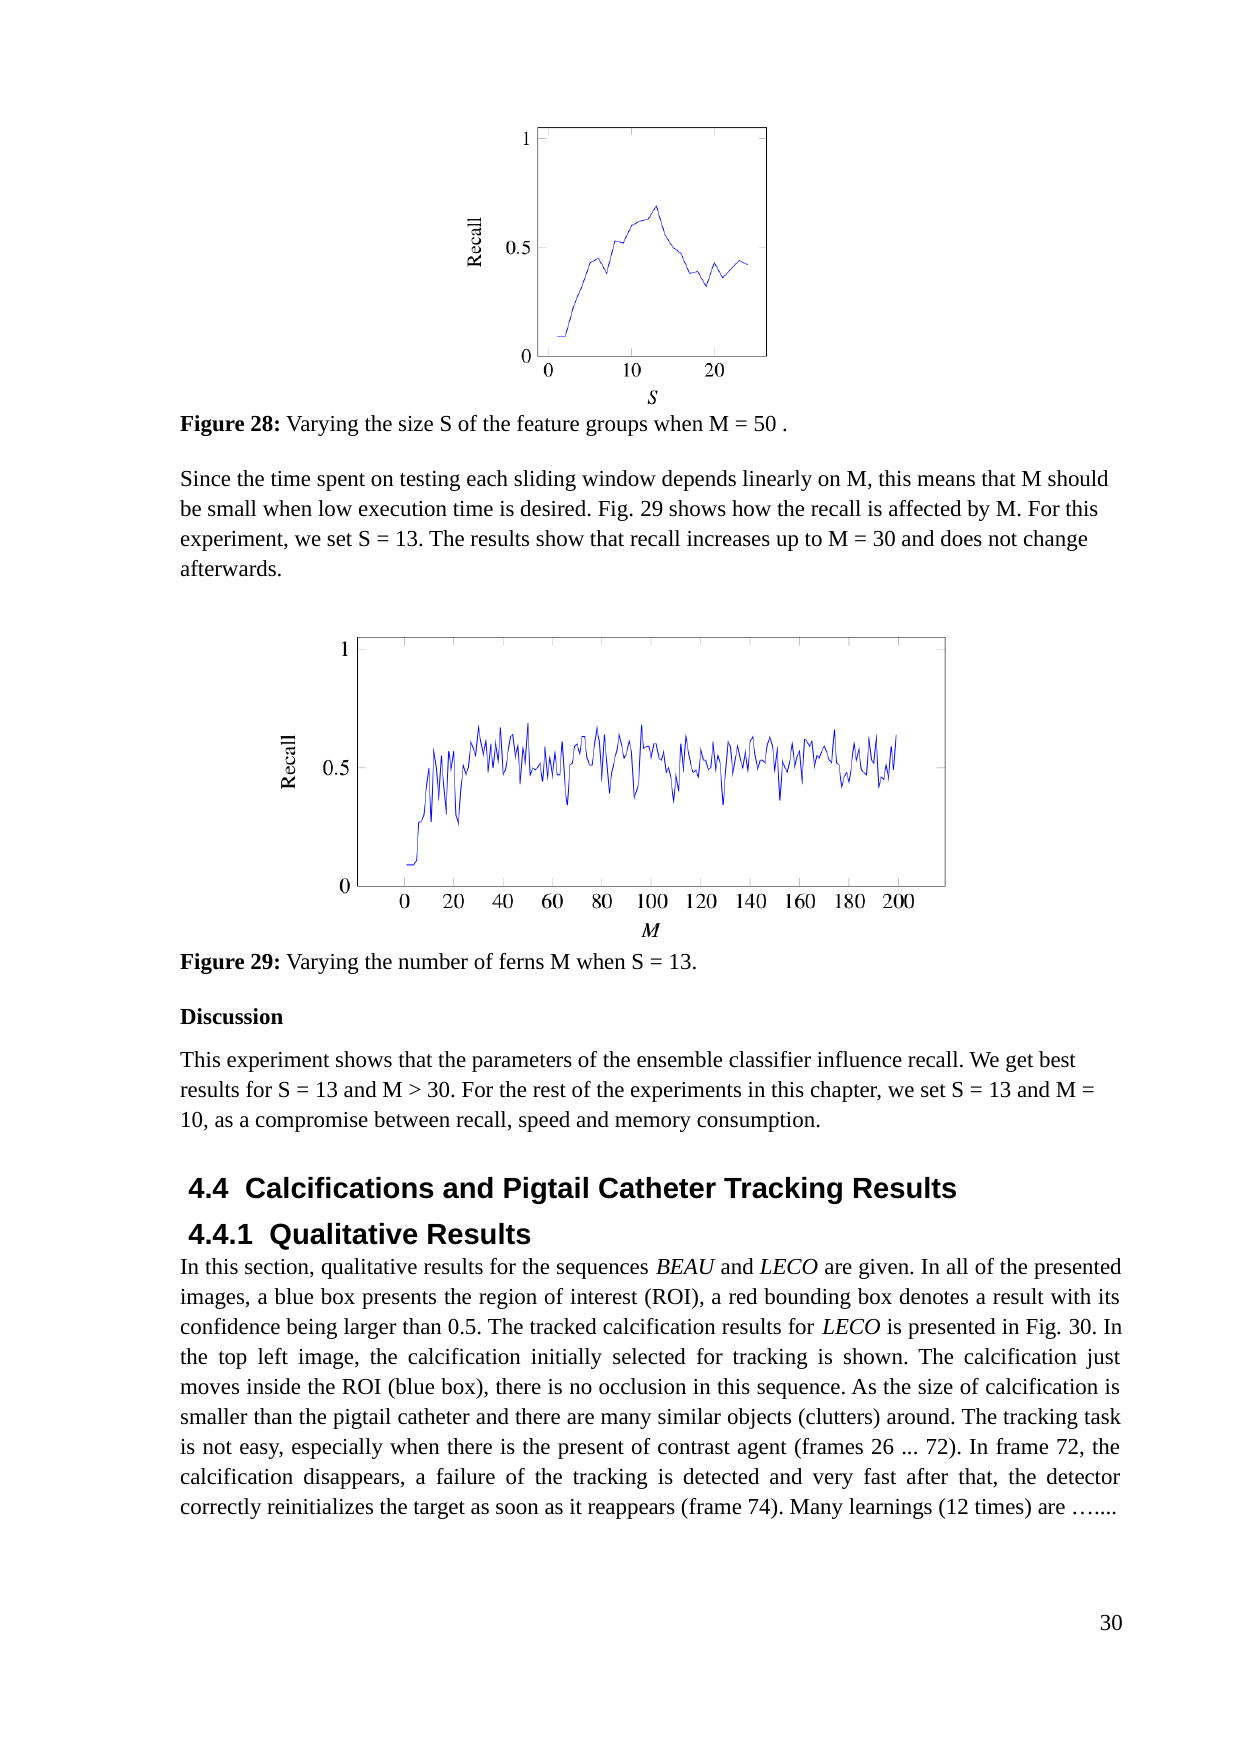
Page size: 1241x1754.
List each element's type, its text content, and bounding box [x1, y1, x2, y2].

table_header [847, 118, 1122, 409]
table_cell Figure 28: Varying the size S of the feature groups when M = 50 . [180, 410, 1122, 436]
table_cell Figure 29: Varying the number of ferns M when S = 13. [180, 948, 1122, 974]
text In this section, qualitative results for the sequences BEAU and LECO are given. In all of the presented images, a blue box presents the region of interest (ROI), a red bounding box denotes a result with its confidence being larger than 0.5. The tracked calcification results for LECO is presented in Fig. 30. In the top left image, the calcification initially selected for tracking is shown. The calcification just moves inside the ROI (blue box), there is no occlusion in this sequence. As the size of calcification is smaller than the pigtail catheter and there are many similar objects (clutters) around. The tracking task is not easy, especially when there is the present of contrast agent (frames 26 ... 72). In frame 72, the calcification disappears, a failure of the tracking is detected and very fast after that, the detector correctly reinitializes the target as soon as it reappears (frame 74). Many learnings (12 times) are ….... [180, 1250, 1122, 1520]
table_header [1040, 621, 1122, 948]
table_header [180, 621, 262, 948]
picture [262, 621, 1040, 948]
text Discussion [180, 1001, 1122, 1031]
subtitle Calcifications and Pigtail Catheter Tracking Results [180, 1171, 1122, 1204]
table_header [180, 118, 456, 409]
subtitle Qualitative Results [180, 1217, 1122, 1250]
text This experiment shows that the parameters of the ensemble classifier influence recall. We get best results for S = 13 and M > 30. For the rest of the experiments in this chapter, we set S = 13 and M = 10, as a compromise between recall, speed and memory consumption. [180, 1043, 1122, 1133]
picture [456, 118, 847, 410]
text Since the time spent on testing each sliding window depends linearly on M, this means that M should be small when low execution time is desired. Fig. 29 shows how the recall is affected by M. For this experiment, we set S = 13. The results show that recall increases up to M = 30 and does not change afterwards. [180, 462, 1122, 582]
